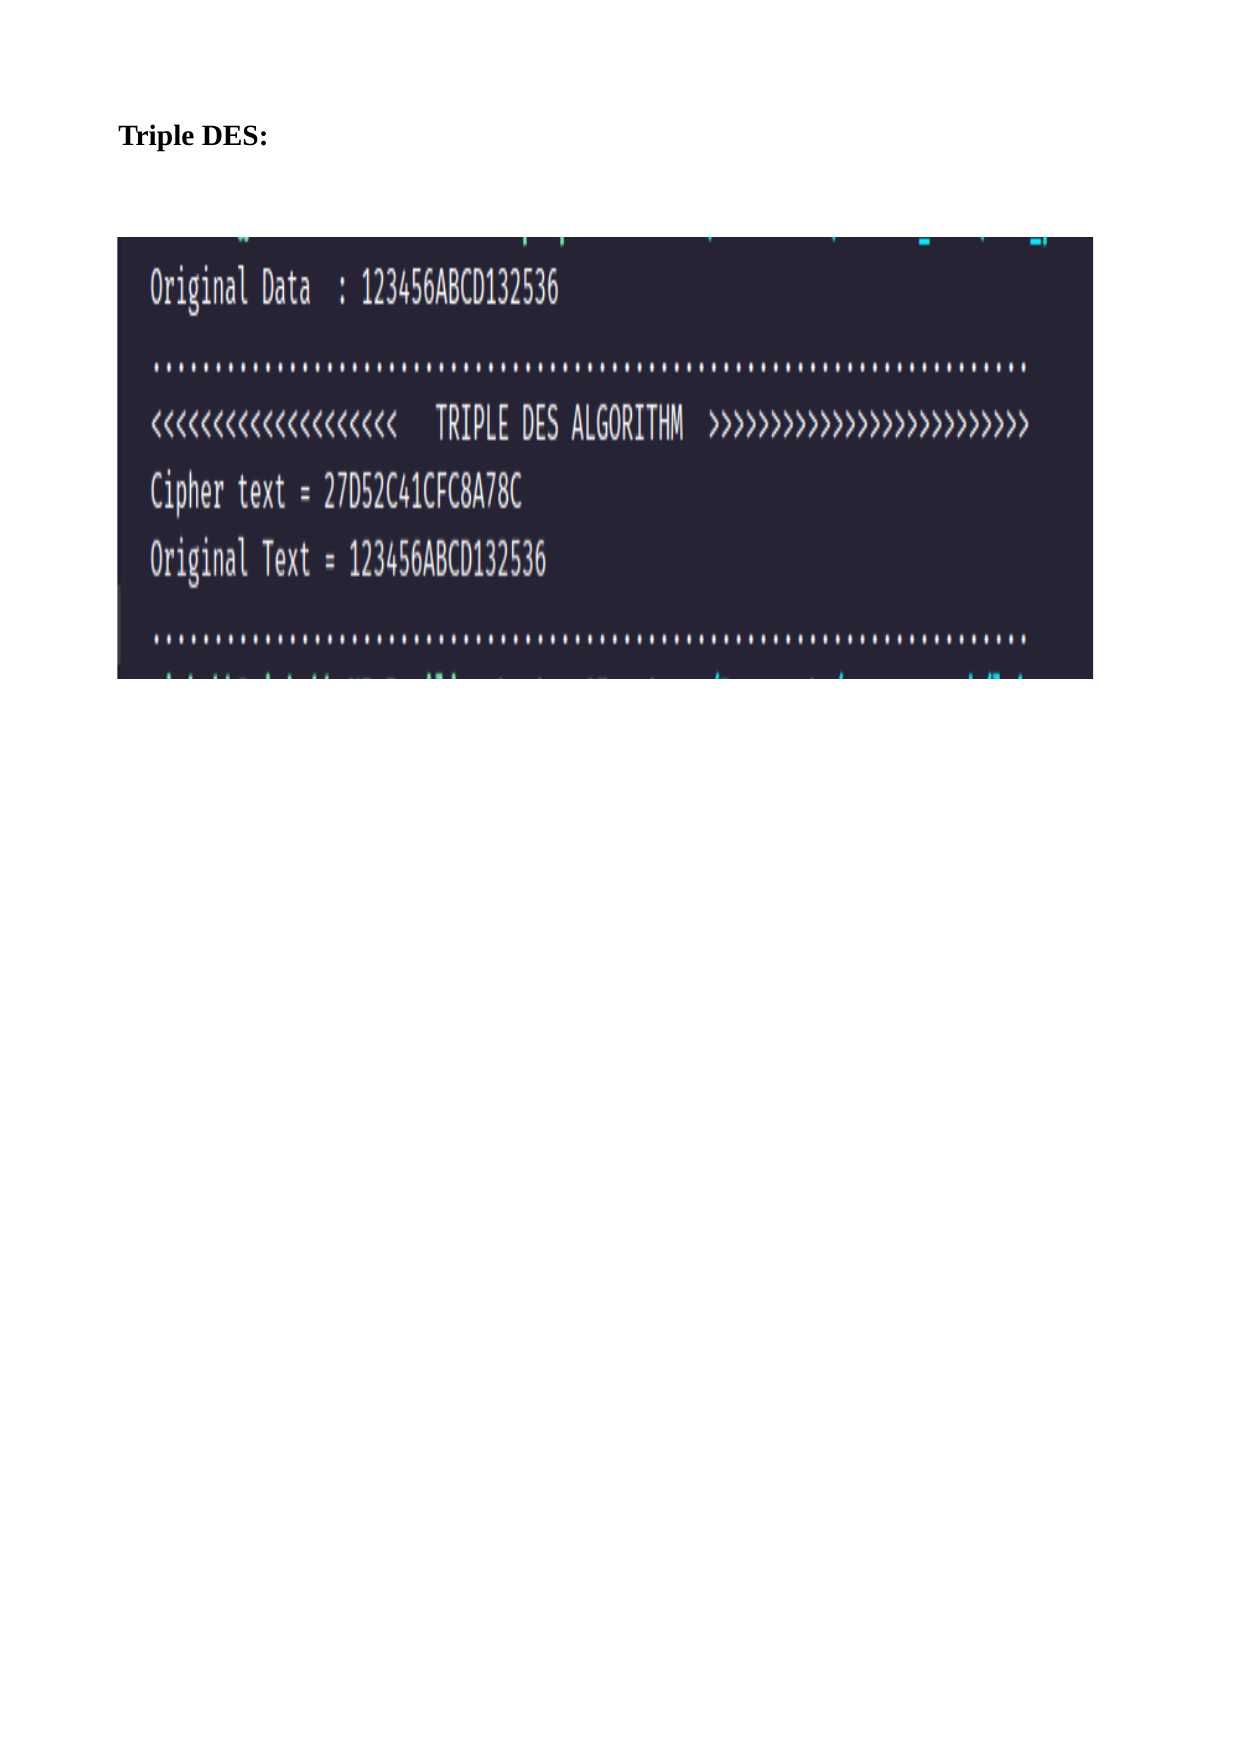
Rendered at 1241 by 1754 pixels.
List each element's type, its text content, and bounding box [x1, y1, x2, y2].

subtitle Triple DES: [118, 118, 1122, 152]
picture [117, 237, 778, 418]
